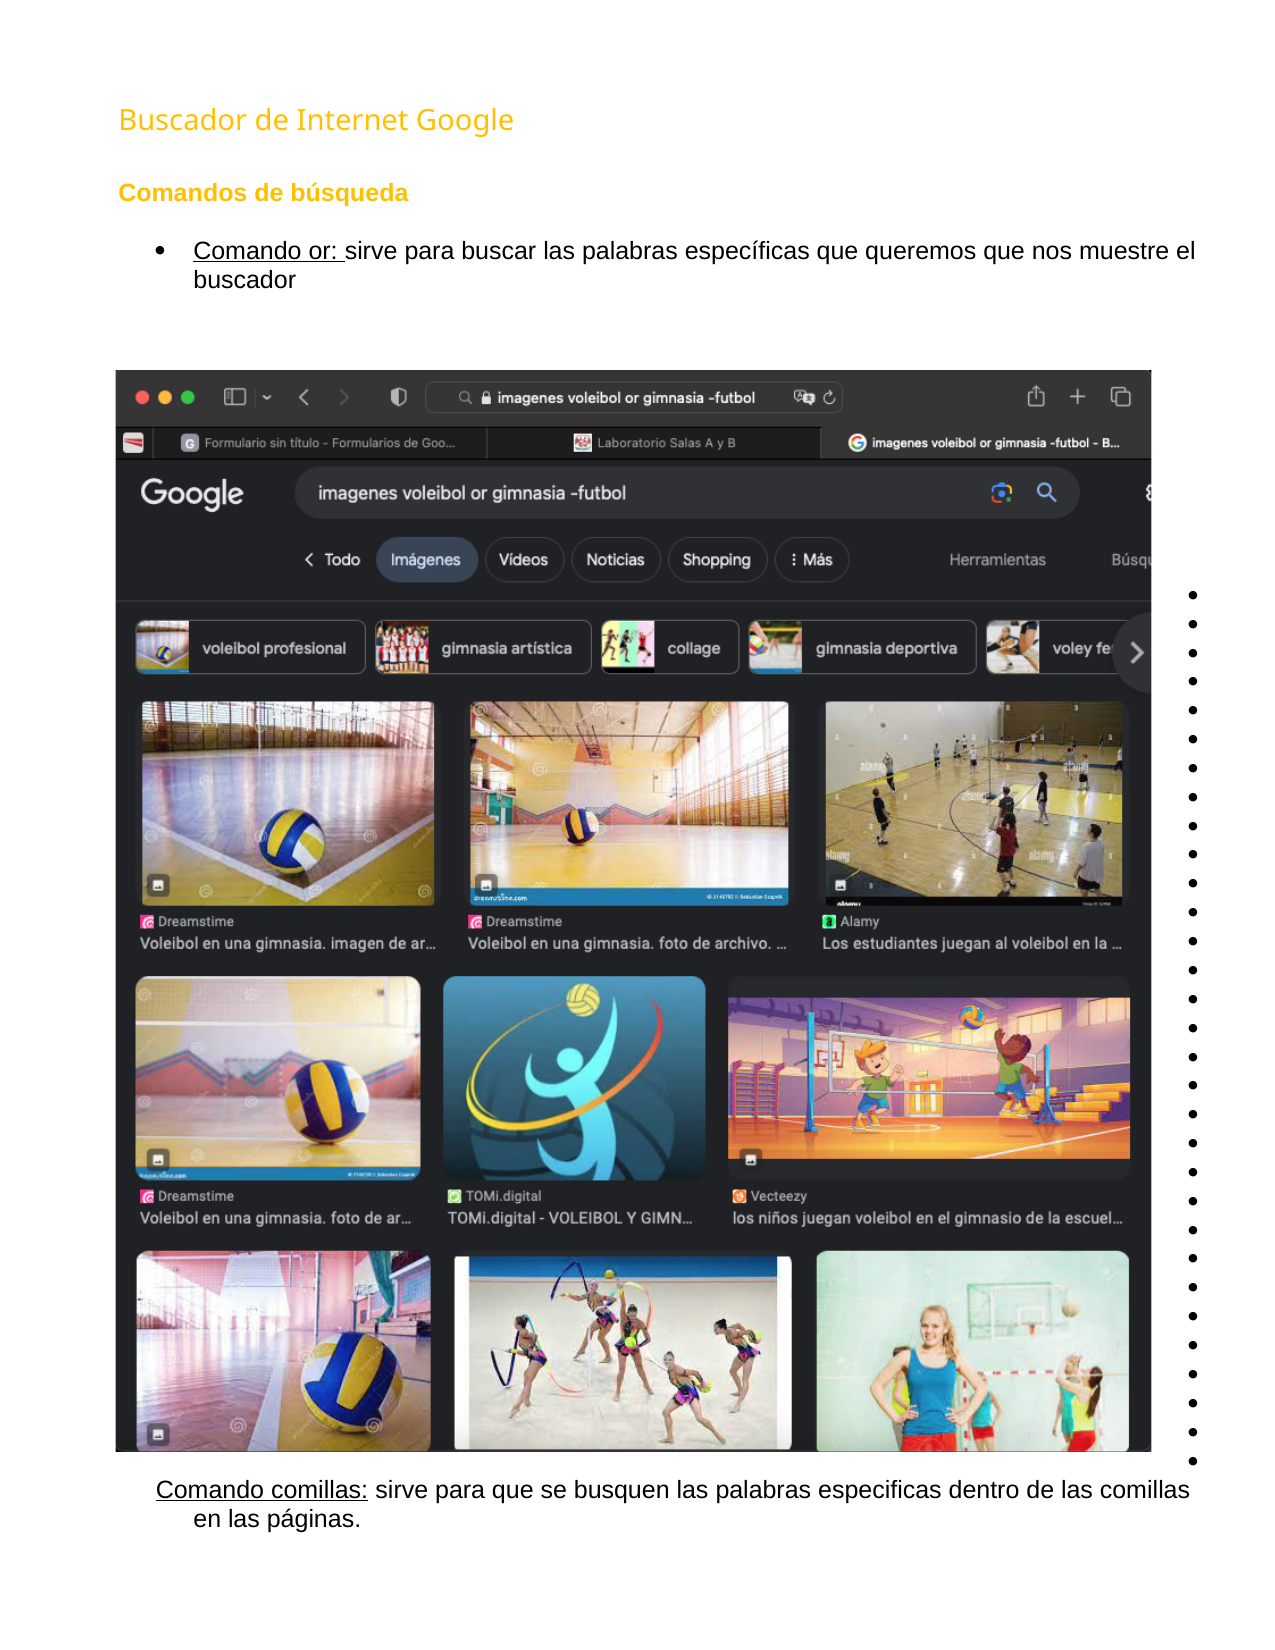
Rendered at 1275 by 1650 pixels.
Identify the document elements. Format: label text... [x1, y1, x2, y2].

text Comandos de búsqueda [118, 178, 1205, 207]
list Comando or: sirve para buscar las palabras específicas que queremos que nos muestre el buscador [156, 236, 1205, 293]
list Comando comillas: sirve para que se busquen las palabras especificas dentro de las comillas en las páginas. [156, 581, 1205, 1533]
text Buscador de Internet Google [118, 99, 1205, 138]
